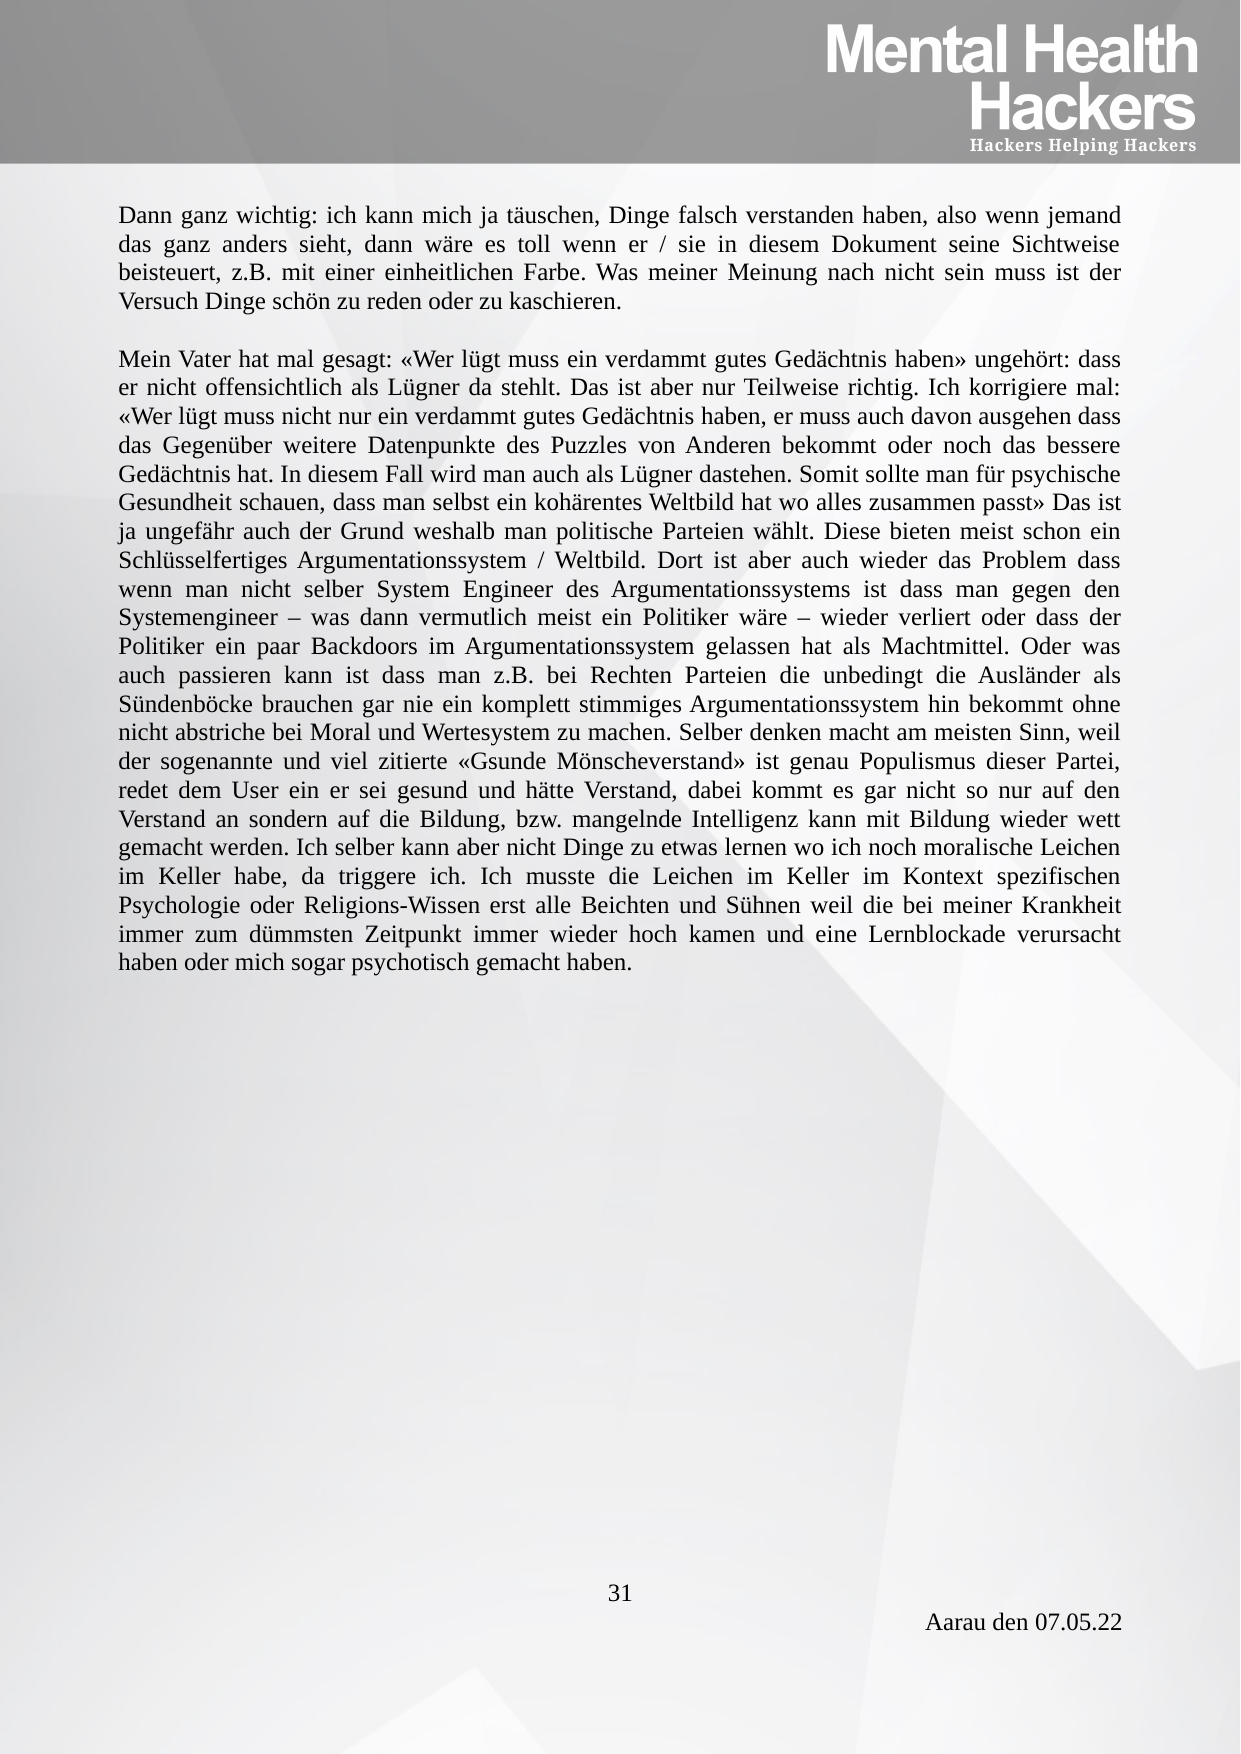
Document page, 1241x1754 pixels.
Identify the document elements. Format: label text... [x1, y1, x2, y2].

text Mein Vater hat mal gesagt: «Wer lügt muss ein verdammt gutes Gedächtnis haben» ungehört: dass er nicht offensichtlich als Lügner da stehlt. Das ist aber nur Teilweise richtig. Ich korrigiere mal: «Wer lügt muss nicht nur ein verdammt gutes Gedächtnis haben, er muss auch davon ausgehen dass das Gegenüber weitere Datenpunkte des Puzzles von Anderen bekommt oder noch das bessere Gedächtnis hat. In diesem Fall wird man auch als Lügner dastehen. Somit sollte man für psychische Gesundheit schauen, dass man selbst ein kohärentes Weltbild hat wo alles zusammen passt» Das ist ja ungefähr auch der Grund weshalb man politische Parteien wählt. Diese bieten meist schon ein Schlüsselfertiges Argumentationssystem / Weltbild. Dort ist aber auch wieder das Problem dass wenn man nicht selber System Engineer des Argumentationssystems ist dass man gegen den Systemengineer – was dann vermutlich meist ein Politiker wäre – wieder verliert oder dass der Politiker ein paar Backdoors im Argumentationssystem gelassen hat als Machtmittel. Oder was auch passieren kann ist dass man z.B. bei Rechten Parteien die unbedingt die Ausländer als Sündenböcke brauchen gar nie ein komplett stimmiges Argumentationssystem hin bekommt ohne nicht abstriche bei Moral und Wertesystem zu machen. Selber denken macht am meisten Sinn, weil der sogenannte und viel zitierte «Gsunde Mönscheverstand» ist genau Populismus dieser Partei, redet dem User ein er sei gesund und hätte Verstand, dabei kommt es gar nicht so nur auf den Verstand an sondern auf die Bildung, bzw. mangelnde Intelligenz kann mit Bildung wieder wett gemacht werden. Ich selber kann aber nicht Dinge zu etwas lernen wo ich noch moralische Leichen im Keller habe, da triggere ich. Ich musste die Leichen im Keller im Kontext spezifischen Psychologie oder Religions-Wissen erst alle Beichten und Sühnen weil die bei meiner Krankheit immer zum dümmsten Zeitpunkt immer wieder hoch kamen und eine Lernblockade verursacht haben oder mich sogar psychotisch gemacht haben. [118, 344, 1122, 976]
text Dann ganz wichtig: ich kann mich ja täuschen, Dinge falsch verstanden haben, also wenn jemand das ganz anders sieht, dann wäre es toll wenn er / sie in diesem Dokument seine Sichtweise beisteuert, z.B. mit einer einheitlichen Farbe. Was meiner Meinung nach nicht sein muss ist der Versuch Dinge schön zu reden oder zu kaschieren. [118, 200, 1122, 315]
picture [0, 0, 1241, 1754]
